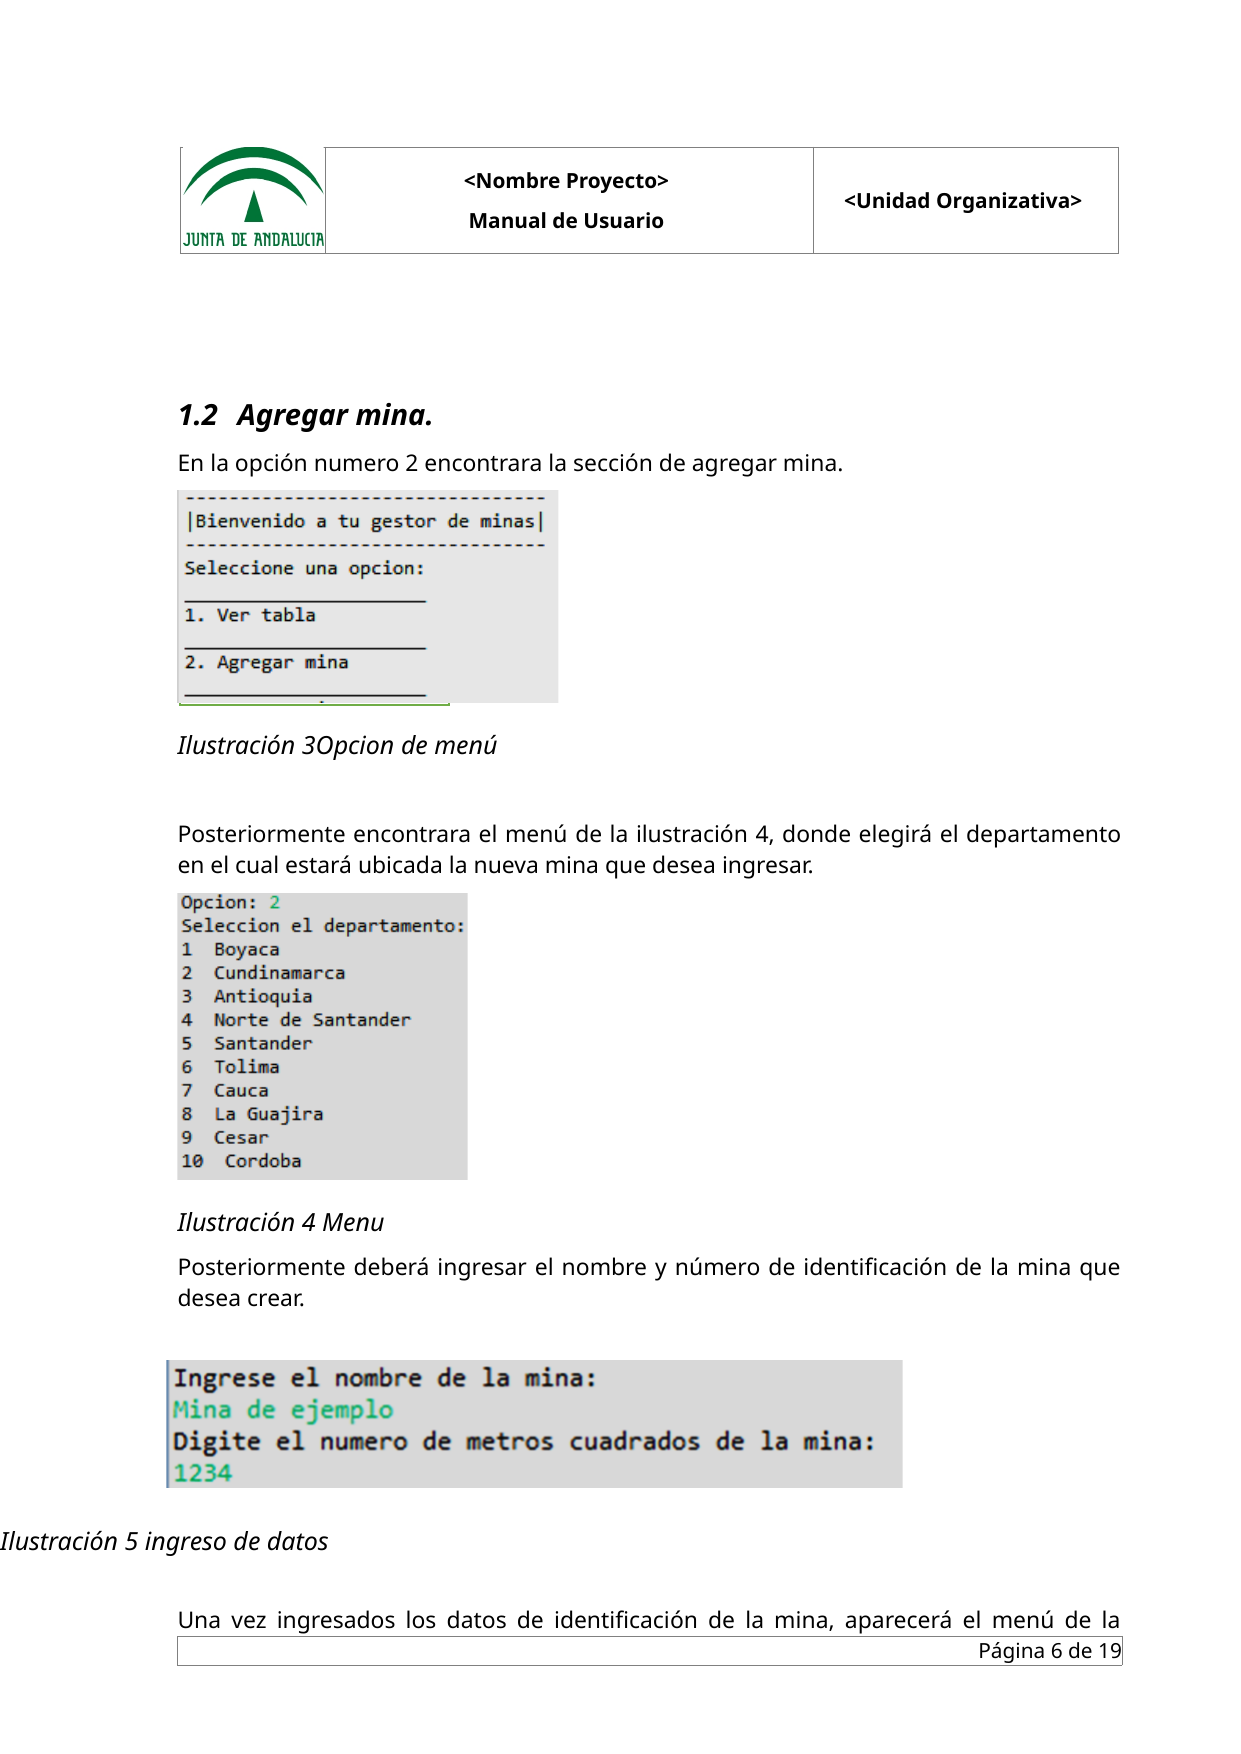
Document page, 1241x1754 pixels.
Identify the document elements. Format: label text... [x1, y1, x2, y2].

text Ilustración 5 ingreso de datos [0, 1523, 736, 1558]
subtitle Agregar mina. [177, 394, 1122, 434]
text Posteriormente encontrara el menú de la ilustración 4, donde elegirá el departamento en el cual estará ubicada la nueva mina que desea ingresar. [177, 818, 1122, 881]
text Ilustración 3Opcion de menú [177, 728, 1122, 762]
text Posteriormente deberá ingresar el nombre y número de identificación de la mina que desea crear. [177, 1251, 1122, 1313]
text En la opción numero 2 encontrara la sección de agregar mina. [177, 447, 1122, 478]
text Ilustración 4 Menu [177, 1204, 1122, 1238]
text Una vez ingresados los datos de identificación de la mina, aparecerá el menú de la [177, 1604, 1122, 1635]
